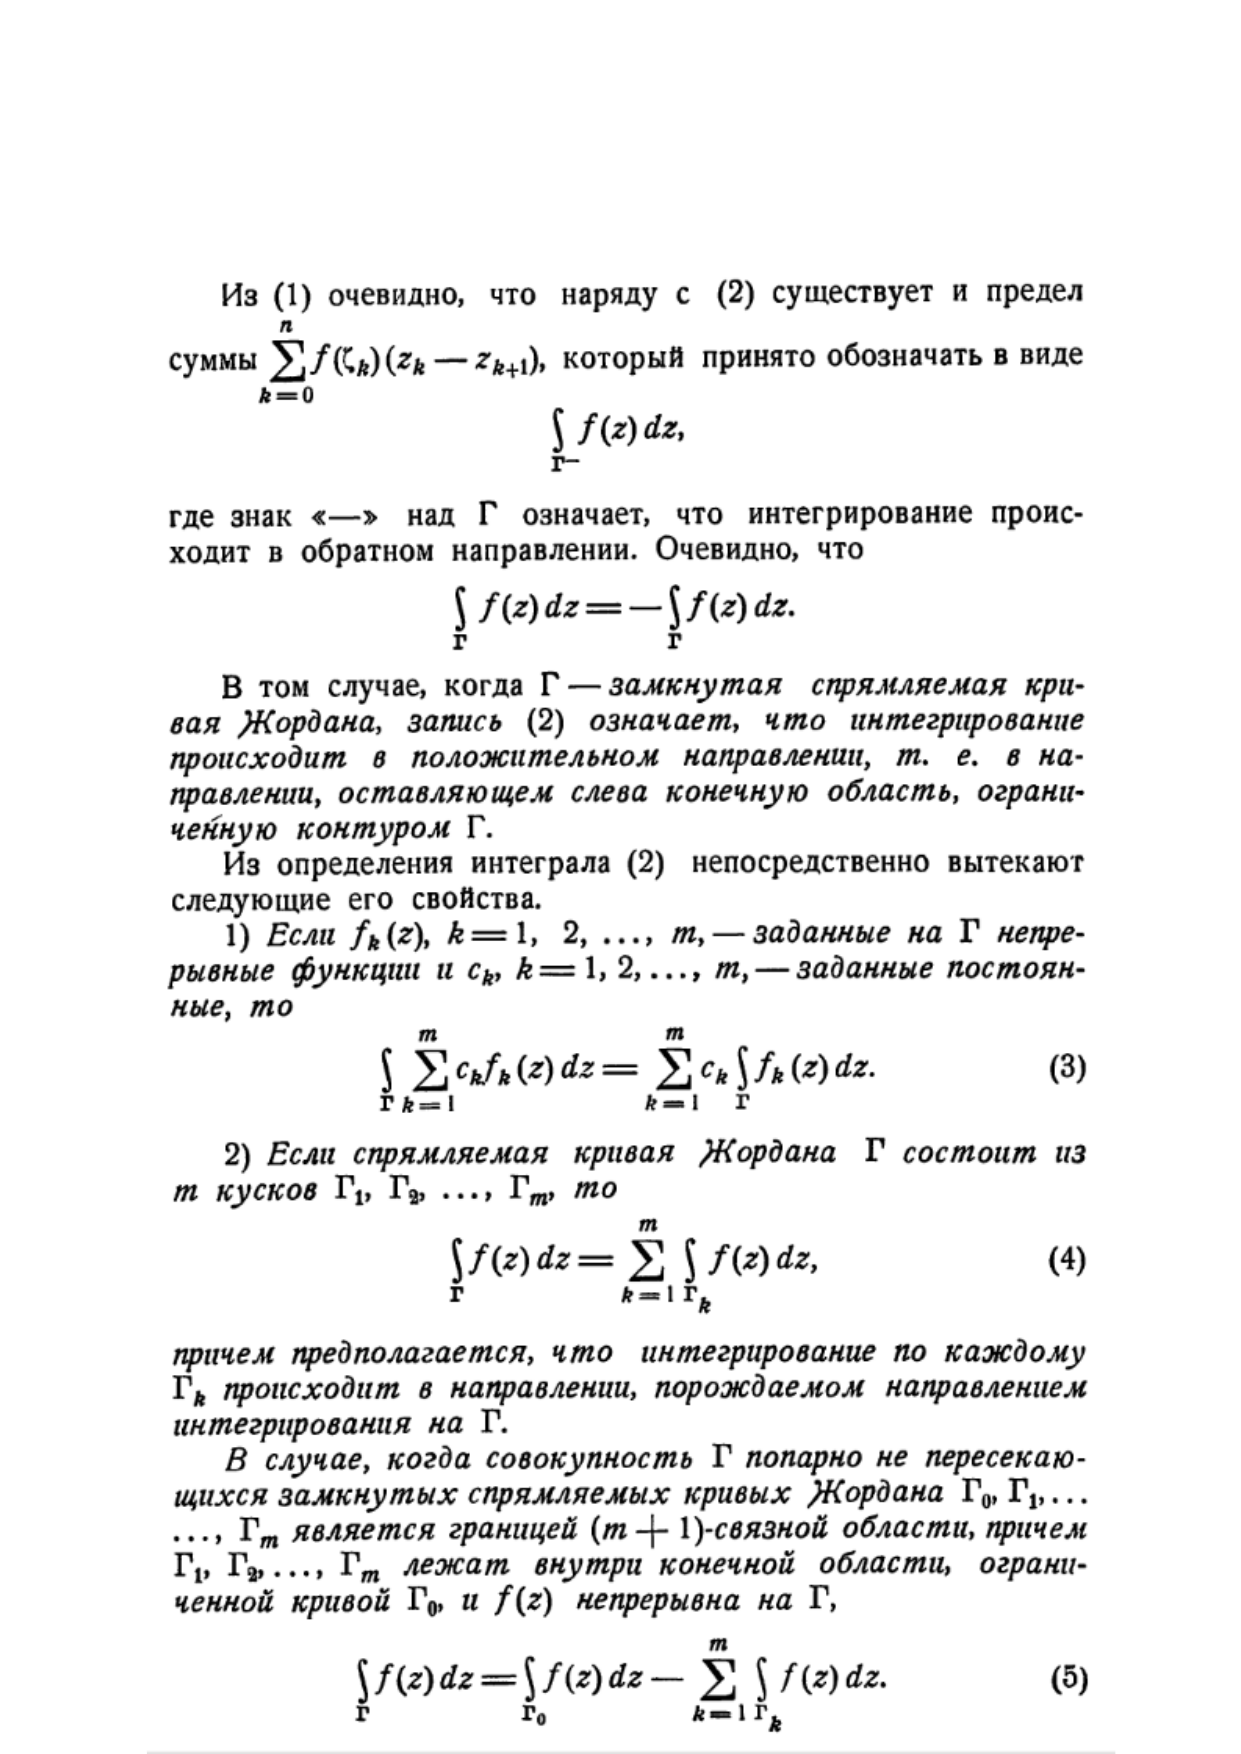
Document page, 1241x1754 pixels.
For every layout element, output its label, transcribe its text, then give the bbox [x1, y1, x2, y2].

text 2 [46, 76, 1209, 249]
picture [146, 275, 1116, 1754]
